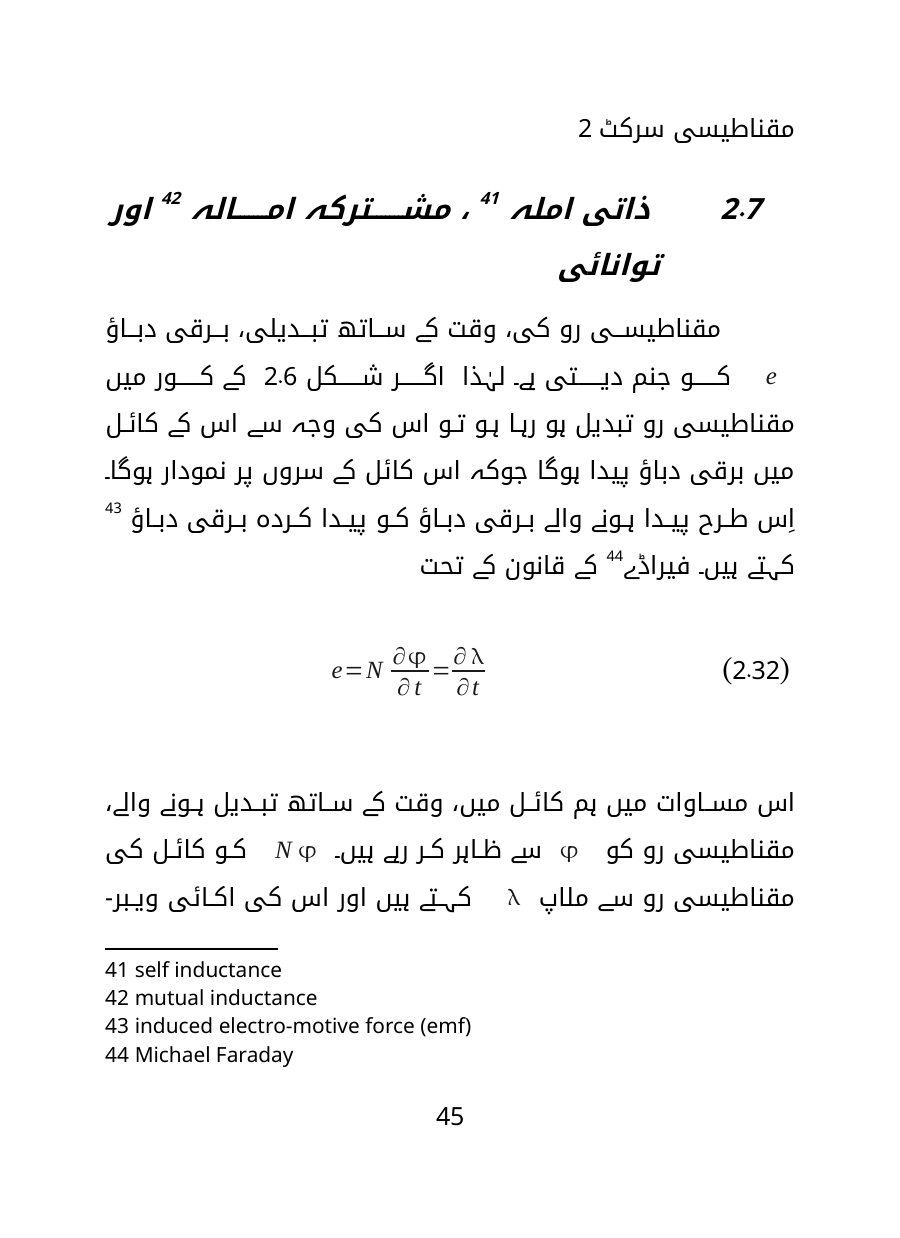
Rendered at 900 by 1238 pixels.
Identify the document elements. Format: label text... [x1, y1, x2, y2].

table_header [105, 636, 704, 719]
list mutual inductance [105, 983, 795, 1012]
table_header (2.32) [705, 636, 795, 719]
text Michael Faraday [105, 1040, 795, 1068]
text induced electro-motive force (emf) [105, 1012, 795, 1040]
text اس مساوات میں ہم کائل میں، وقت کے ساتھ تبدیل ہونے والے، مقناطیسی رو کو سے ظاہر کر رہے ہیں۔ کو کائل کی مقناطیسی رو سے ملاپ کہتے ہیں اور اس کی اکائی ویبر-چکر ہے۔ اس پیدا کردہ برقی دباؤ کے سمت کا تعین یوں کیا جاتا ہے کہ اگر دئے گئے کائل کے سروں کو شارٹ سرکٹ کیا جائے تو اِس میں برقی رو اُس سمت میں ہو گی جس میں مقناطیسی رو کی تبدیلی کو روکا جا سکے۔ [105, 779, 795, 921]
list self inductance [105, 955, 795, 983]
text مقناطیسی رو کی، وقت کے ساتھ تبدیلی، برقی دباؤ کو جنم دیتی ہے۔ لہٰذا اگر شکل 2.6 کے کور میں مقناطیسی رو تبدیل ہو رہا ہو تو اس کی وجہ سے اس کے کائل میں برقی دباؤ پیدا ہوگا جوکہ اس کائل کے سروں پر نمودار ہوگا۔ اِس طرح پیدا ہونے والے برقی دباؤ کو پیدا کردہ برقی دباؤ کہتے ہیں۔ فیراڈے کے قانون کے تحت [105, 306, 795, 590]
subtitle ذاتی املہ ، مشترکہ امالہ اور توانائی [105, 182, 720, 293]
